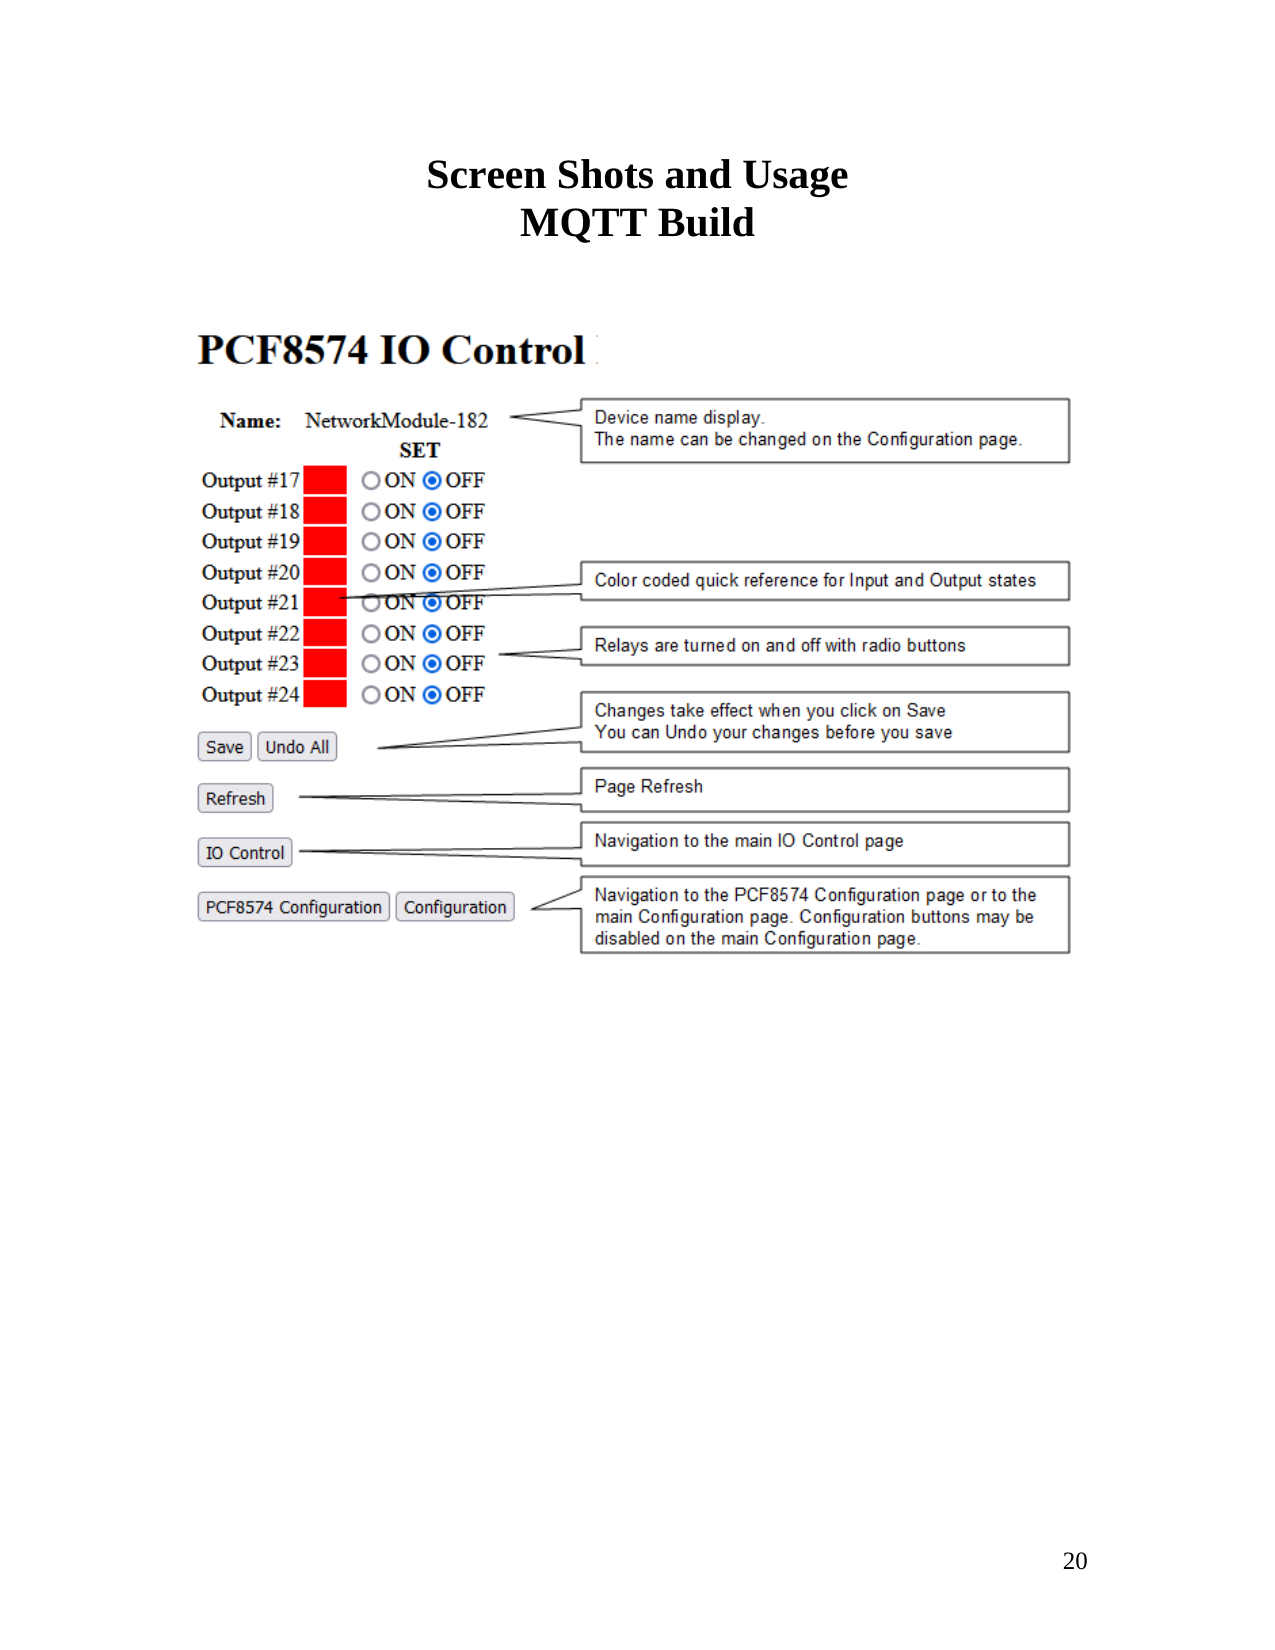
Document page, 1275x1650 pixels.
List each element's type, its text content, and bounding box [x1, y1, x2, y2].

text MQTT Build [187, 198, 1087, 246]
picture [187, 322, 1087, 961]
text Screen Shots and Usage [187, 150, 1087, 198]
